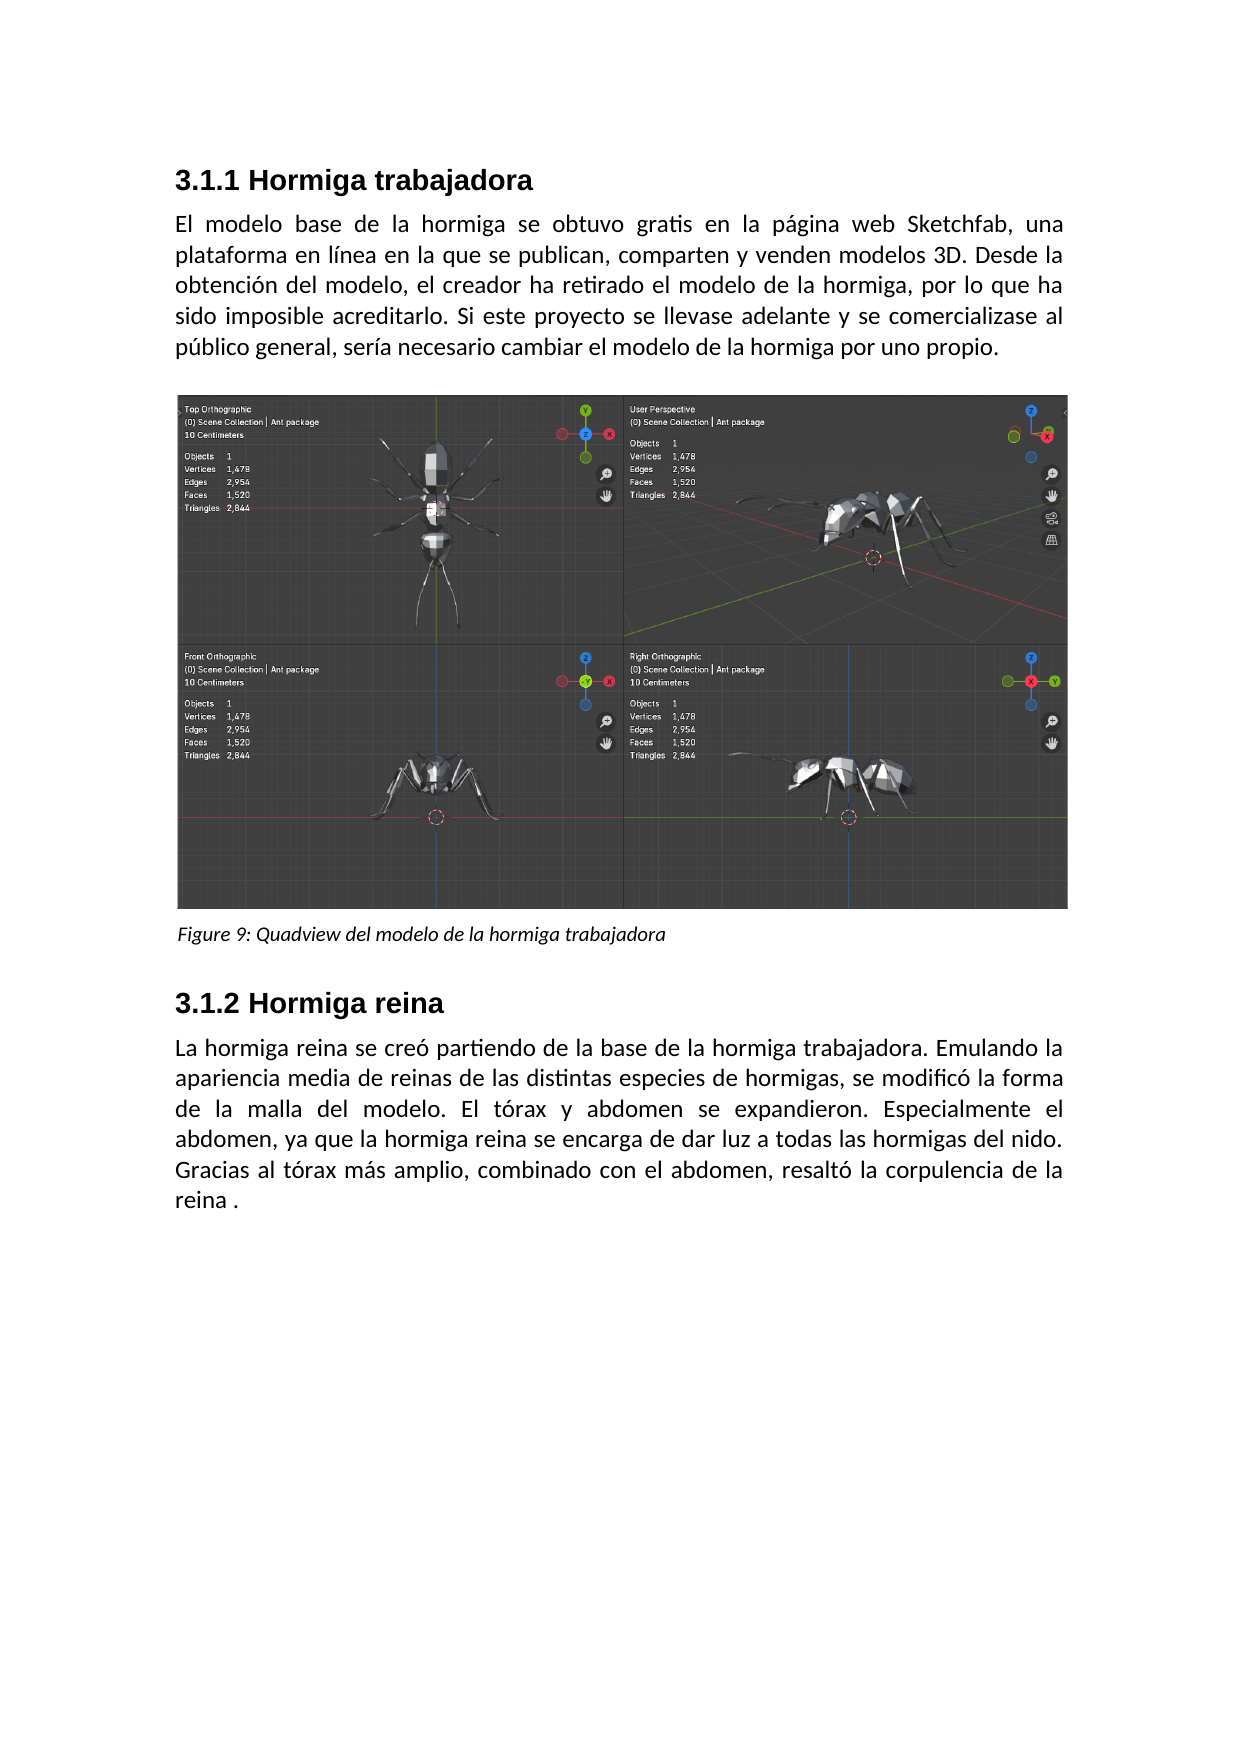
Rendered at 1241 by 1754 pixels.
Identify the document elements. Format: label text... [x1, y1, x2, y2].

picture [177, 395, 1068, 909]
text Figure 9: Quadview del modelo de la hormiga trabajadora [177, 909, 1068, 947]
subtitle Hormiga reina [175, 383, 1068, 1019]
subtitle Hormiga trabajadora [175, 162, 1065, 196]
text La hormiga reina se creó partiendo de la base de la hormiga trabajadora. Emulando la apariencia media de reinas de las distintas especies de hormigas, se modificó la forma de la malla del modelo. El tórax y abdomen se expandieron. Especialmente el abdomen, ya que la hormiga reina se encarga de dar luz a todas las hormigas del nido. Gracias al tórax más amplio, combinado con el abdomen, resaltó la corpulencia de la reina . [175, 1032, 1065, 1215]
text El modelo base de la hormiga se obtuvo gratis en la página web Sketchfab, una plataforma en línea en la que se publican, comparten y venden modelos 3D. Desde la obtención del modelo, el creador ha retirado el modelo de la hormiga, por lo que ha sido imposible acreditarlo. Si este proyecto se llevase adelante y se comercializase al público general, sería necesario cambiar el modelo de la hormiga por uno propio. [175, 208, 1065, 361]
